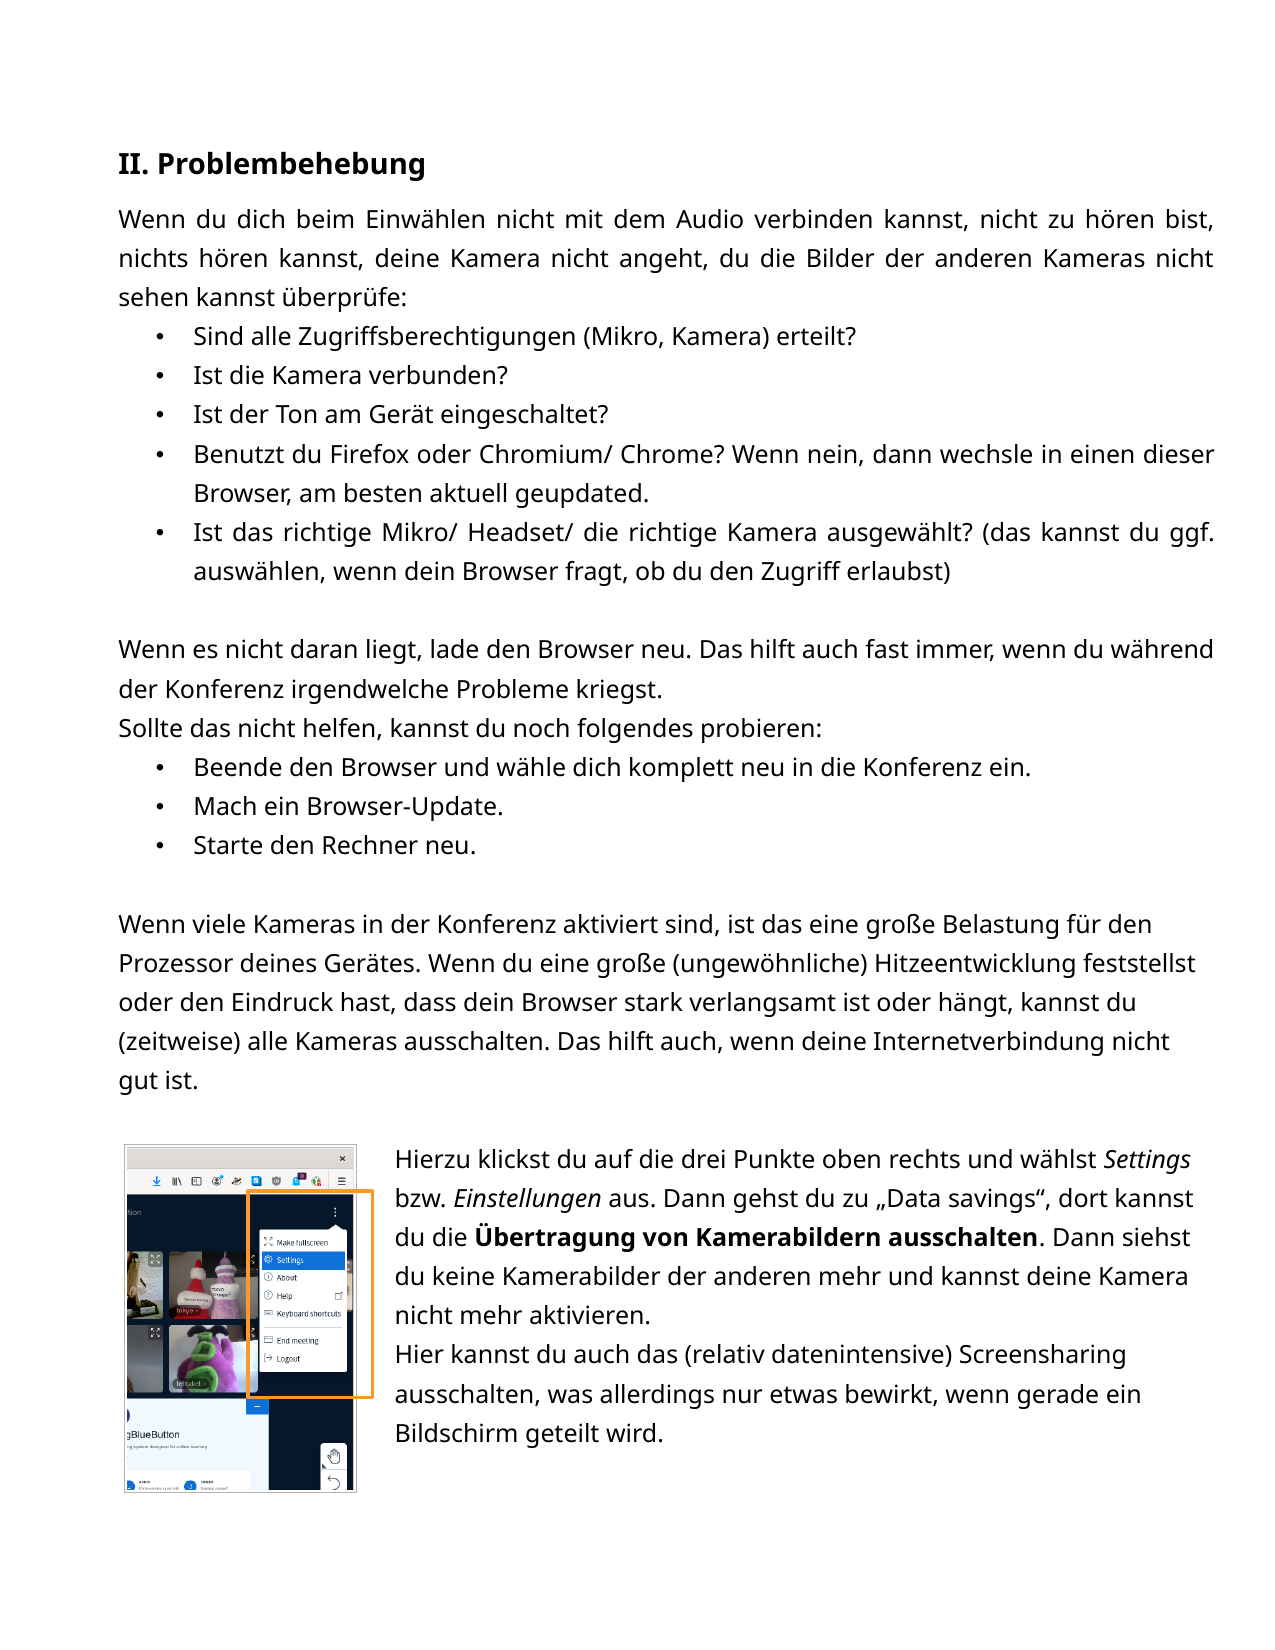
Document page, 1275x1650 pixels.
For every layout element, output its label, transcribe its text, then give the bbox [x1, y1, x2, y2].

list Benutzt du Firefox oder Chromium/ Chrome? Wenn nein, dann wechsle in einen dieser Browser, am besten aktuell geupdated. [156, 436, 1216, 509]
text [125, 1145, 356, 1492]
subtitle II. Problembehebung [118, 143, 1216, 183]
text Hierzu klickst du auf die drei Punkte oben rechts und wählst Settings bzw. Einstellungen aus. Dann gehst du zu „Data savings“, dort kannst du die Übertragung von Kamerabildern ausschalten. Dann siehst du keine Kamerabilder der anderen mehr und kannst deine Kamera nicht mehr aktivieren. [118, 1141, 1216, 1332]
list Mach ein Browser-Update. [156, 789, 1216, 823]
text Wenn du dich beim Einwählen nicht mit dem Audio verbinden kannst, nicht zu hören bist, nichts hören kannst, deine Kamera nicht angeht, du die Bilder der anderen Kameras nicht sehen kannst überprüfe: [118, 201, 1216, 314]
text Sollte das nicht helfen, kannst du noch folgendes probieren: [118, 710, 1216, 744]
list Starte den Rechner neu. [156, 828, 1216, 862]
list Ist der Ton am Gerät eingeschaltet? [156, 397, 1216, 431]
text Wenn es nicht daran liegt, lade den Browser neu. Das hilft auch fast immer, wenn du während der Konferenz irgendwelche Probleme kriegst. [118, 632, 1216, 705]
text [127, 1337, 353, 1449]
text Wenn viele Kameras in der Konferenz aktiviert sind, ist das eine große Belastung für den Prozessor deines Gerätes. Wenn du eine große (ungewöhnliche) Hitzeentwicklung feststellst oder den Eindruck hast, dass dein Browser stark verlangsamt ist oder hängt, kannst du (zeitweise) alle Kameras ausschalten. Das hilft auch, wenn deine Internetverbindung nicht gut ist. [118, 906, 1216, 1097]
list Beende den Browser und wähle dich komplett neu in die Konferenz ein. [156, 749, 1216, 784]
list Ist die Kamera verbunden? [156, 358, 1216, 392]
text Hier kannst du auch das (relativ datenintensive) Screensharing ausschalten, was allerdings nur etwas bewirkt, wenn gerade ein Bildschirm geteilt wird. [357, 1337, 1216, 1449]
list Sind alle Zugriffsberechtigungen (Mikro, Kamera) erteilt? [156, 319, 1216, 353]
list Ist das richtige Mikro/ Headset/ die richtige Kamera ausgewählt? (das kannst du ggf. auswählen, wenn dein Browser fragt, ob du den Zugriff erlaubst) [156, 514, 1216, 588]
